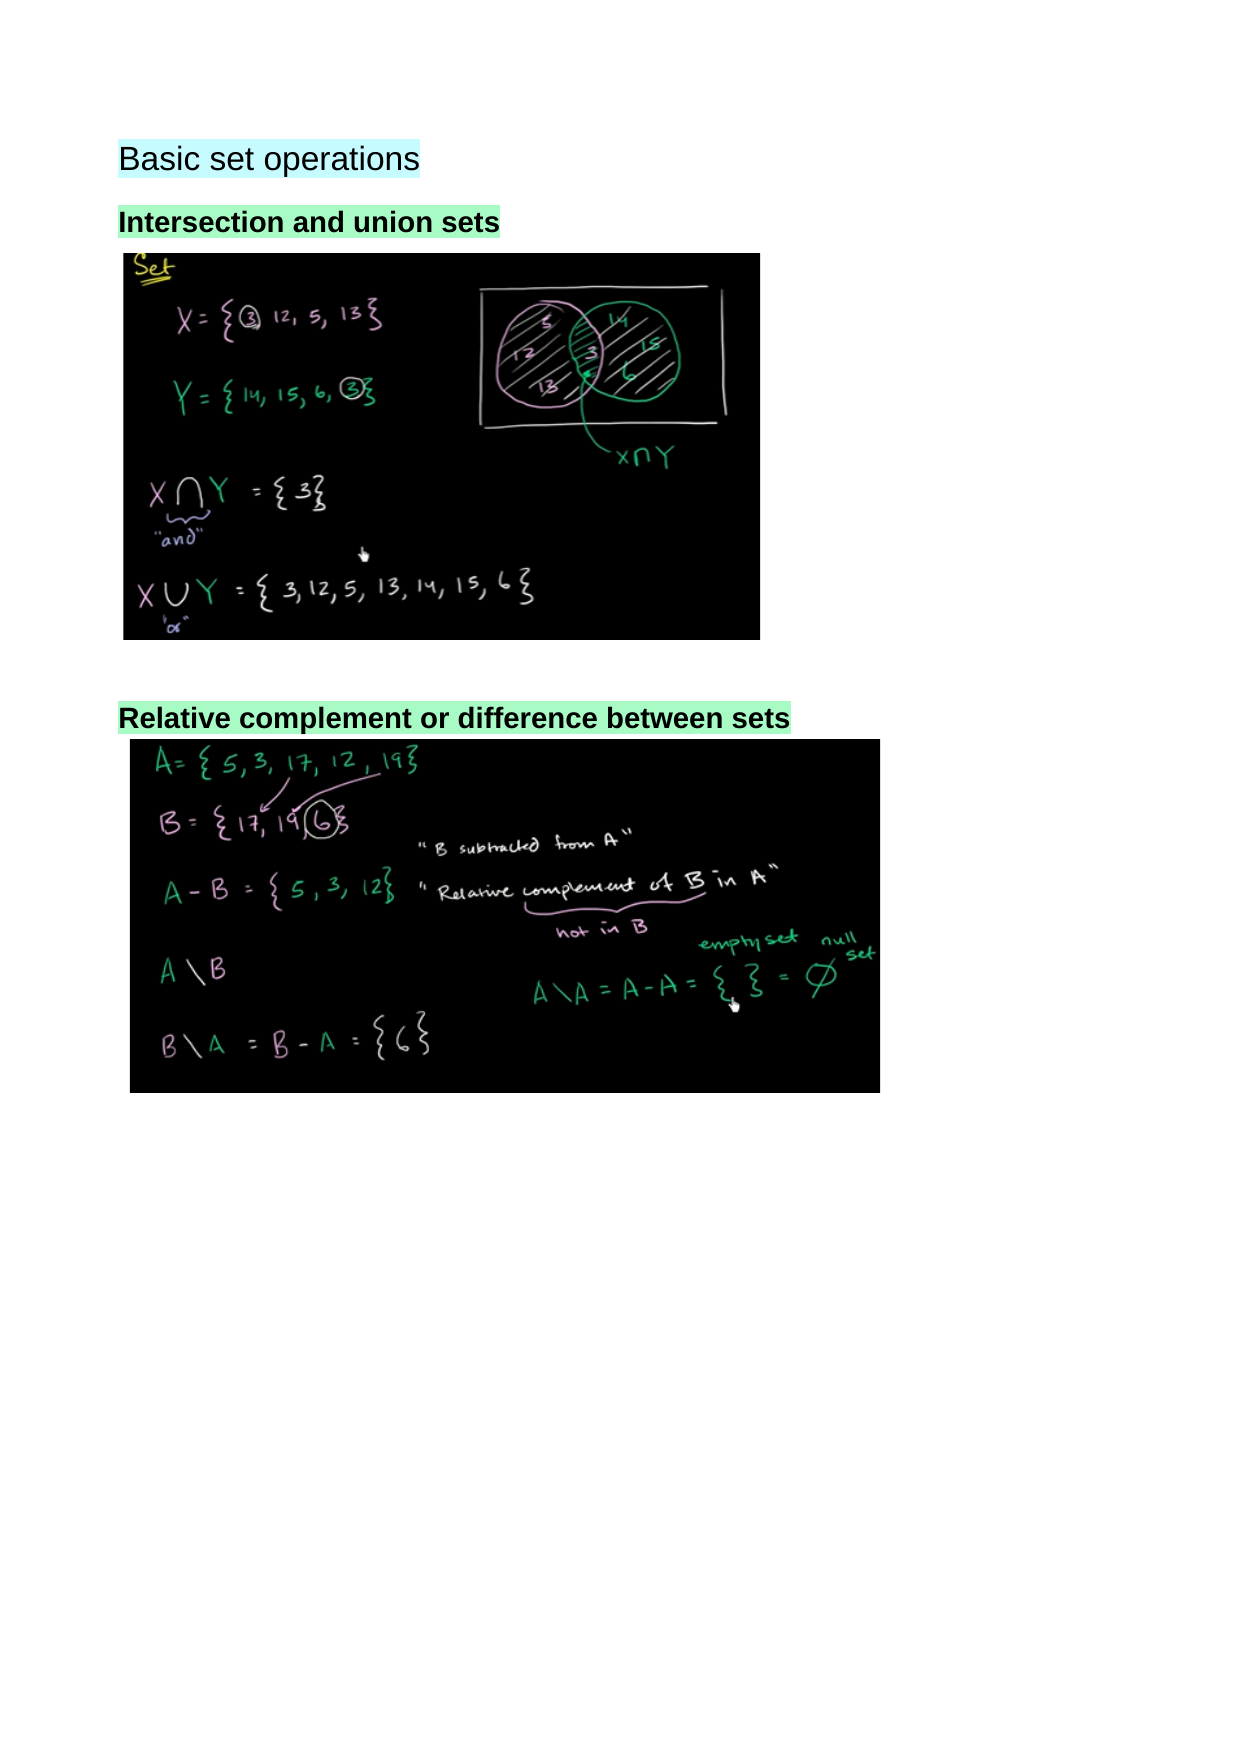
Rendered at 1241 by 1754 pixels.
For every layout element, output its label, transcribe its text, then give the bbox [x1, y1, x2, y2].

subtitle Relative complement or difference between sets [791, 701, 1122, 734]
picture [129, 739, 881, 1093]
picture [123, 253, 761, 640]
subtitle Basic set operations [420, 139, 1122, 178]
subtitle Intersection and union sets [500, 205, 1122, 238]
